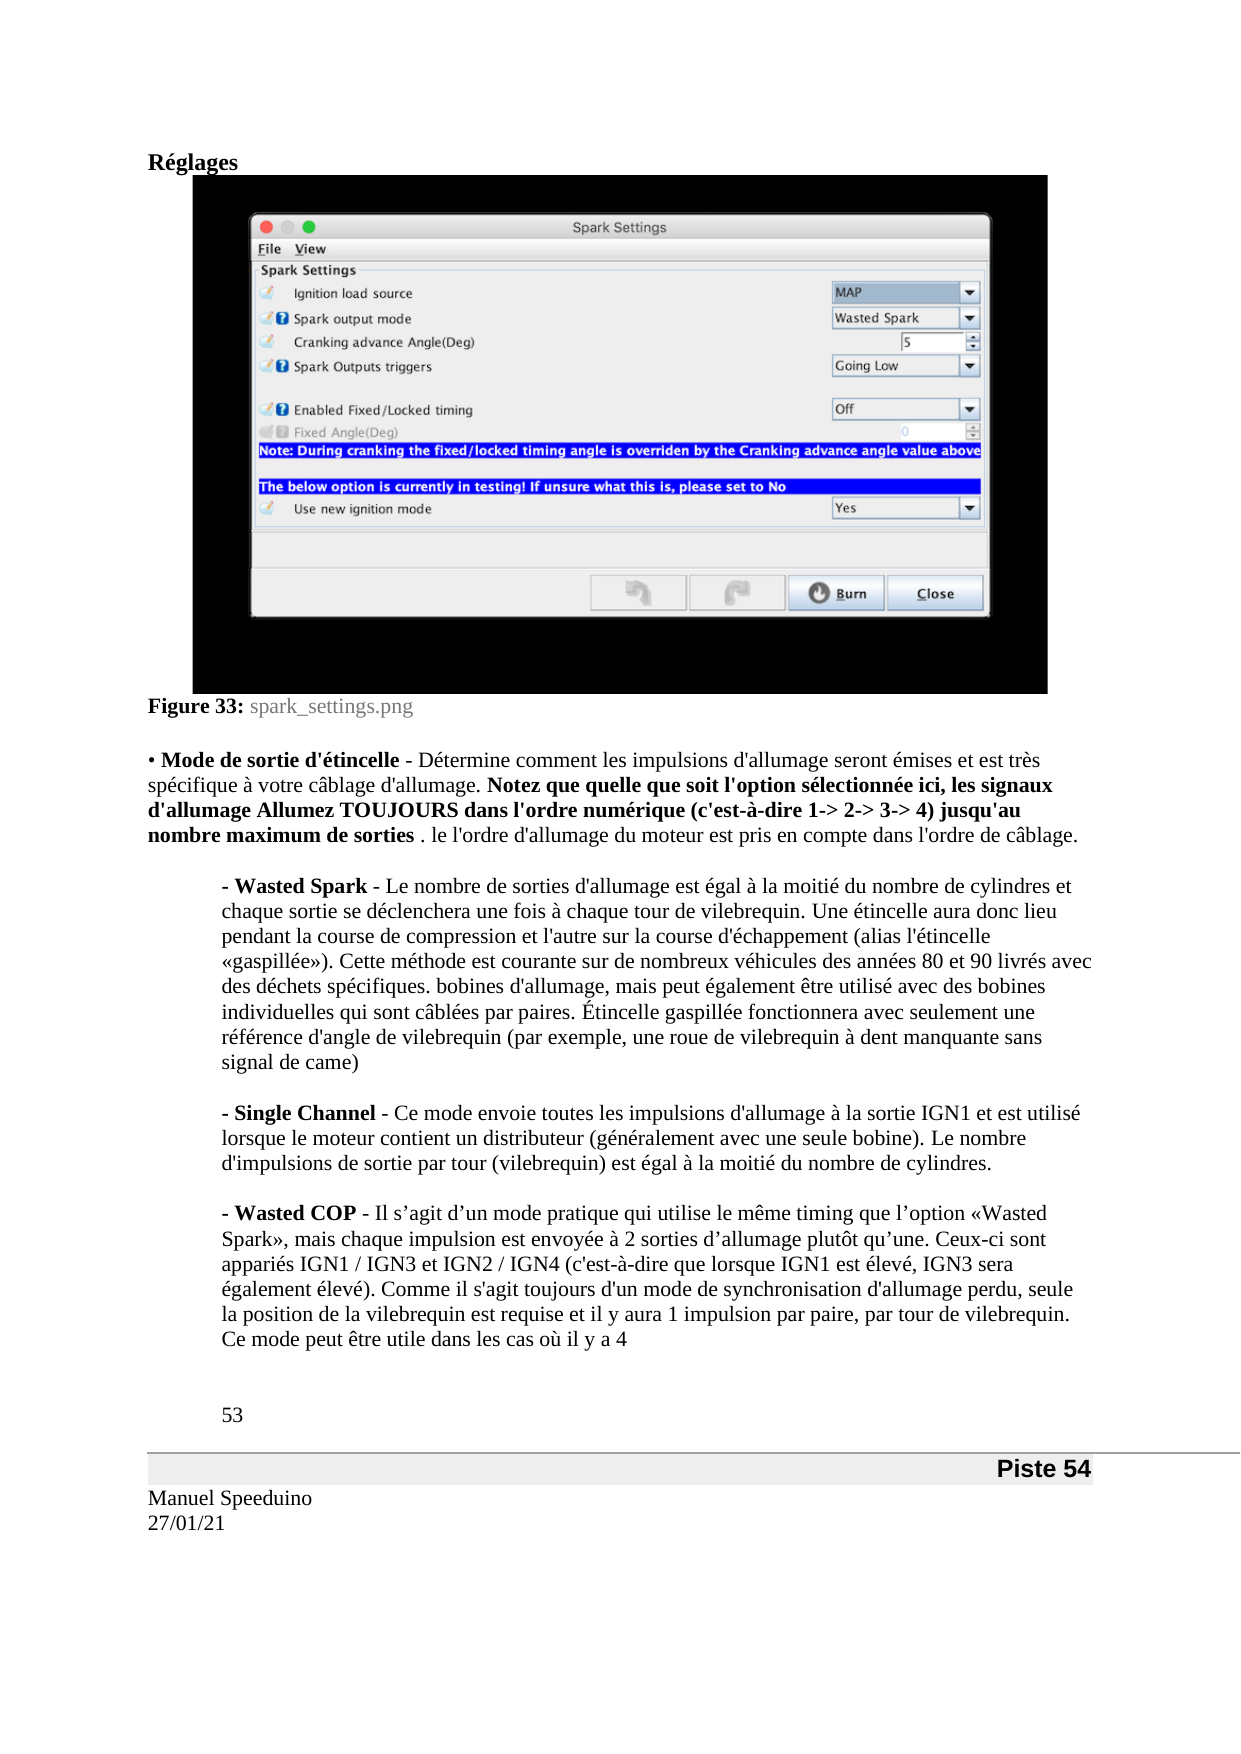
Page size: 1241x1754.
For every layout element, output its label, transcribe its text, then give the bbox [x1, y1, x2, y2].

text - Wasted Spark - Le nombre de sorties d'allumage est égal à la moitié du nombre de cylindres et [148, 873, 1093, 898]
text 27/01/21 [148, 1510, 1093, 1535]
text Figure 33: spark_settings.png [148, 693, 1093, 719]
text chaque sortie se déclenchera une fois à chaque tour de vilebrequin. Une étincelle aura donc lieu pendant la course de compression et l'autre sur la course d'échappement (alias l'étincelle «gaspillée»). Cette méthode est courante sur de nombreux véhicules des années 80 et 90 livrés avec des déchets spécifiques. bobines d'allumage, mais peut également être utilisé avec des bobines individuelles qui sont câblées par paires. Étincelle gaspillée fonctionnera avec seulement une référence d'angle de vilebrequin (par exemple, une roue de vilebrequin à dent manquante sans signal de came) [221, 898, 1093, 1074]
text Réglages [148, 148, 1093, 175]
text 53 [221, 1402, 1093, 1427]
text - Single Channel - Ce mode envoie toutes les impulsions d'allumage à la sortie IGN1 et est utilisé lorsque le moteur contient un distributeur (généralement avec une seule bobine). Le nombre d'impulsions de sortie par tour (vilebrequin) est égal à la moitié du nombre de cylindres. [221, 1099, 1093, 1175]
text - Wasted COP - Il s’agit d’un mode pratique qui utilise le même timing que l’option «Wasted Spark», mais chaque impulsion est envoyée à 2 sorties d’allumage plutôt qu’une. Ceux-ci sont appariés IGN1 / IGN3 et IGN2 / IGN4 (c'est-à-dire que lorsque IGN1 est élevé, IGN3 sera également élevé). Comme il s'agit toujours d'un mode de synchronisation d'allumage perdu, seule la position de la vilebrequin est requise et il y aura 1 impulsion par paire, par tour de vilebrequin. Ce mode peut être utile dans les cas où il y a 4 [221, 1200, 1093, 1352]
text • Mode de sortie d'étincelle - Détermine comment les impulsions d'allumage seront émises et est très spécifique à votre câblage d'allumage. Notez que quelle que soit l'option sélectionnée ici, les signaux d'allumage Allumez TOUJOURS dans l'ordre numérique (c'est-à-dire 1-> 2-> 3-> 4) jusqu'au nombre maximum de sorties . le l'ordre d'allumage du moteur est pris en compte dans l'ordre de câblage. [148, 747, 1093, 847]
text Manuel Speeduino [148, 1485, 1093, 1510]
table_header Piste 54 [148, 1454, 1093, 1485]
